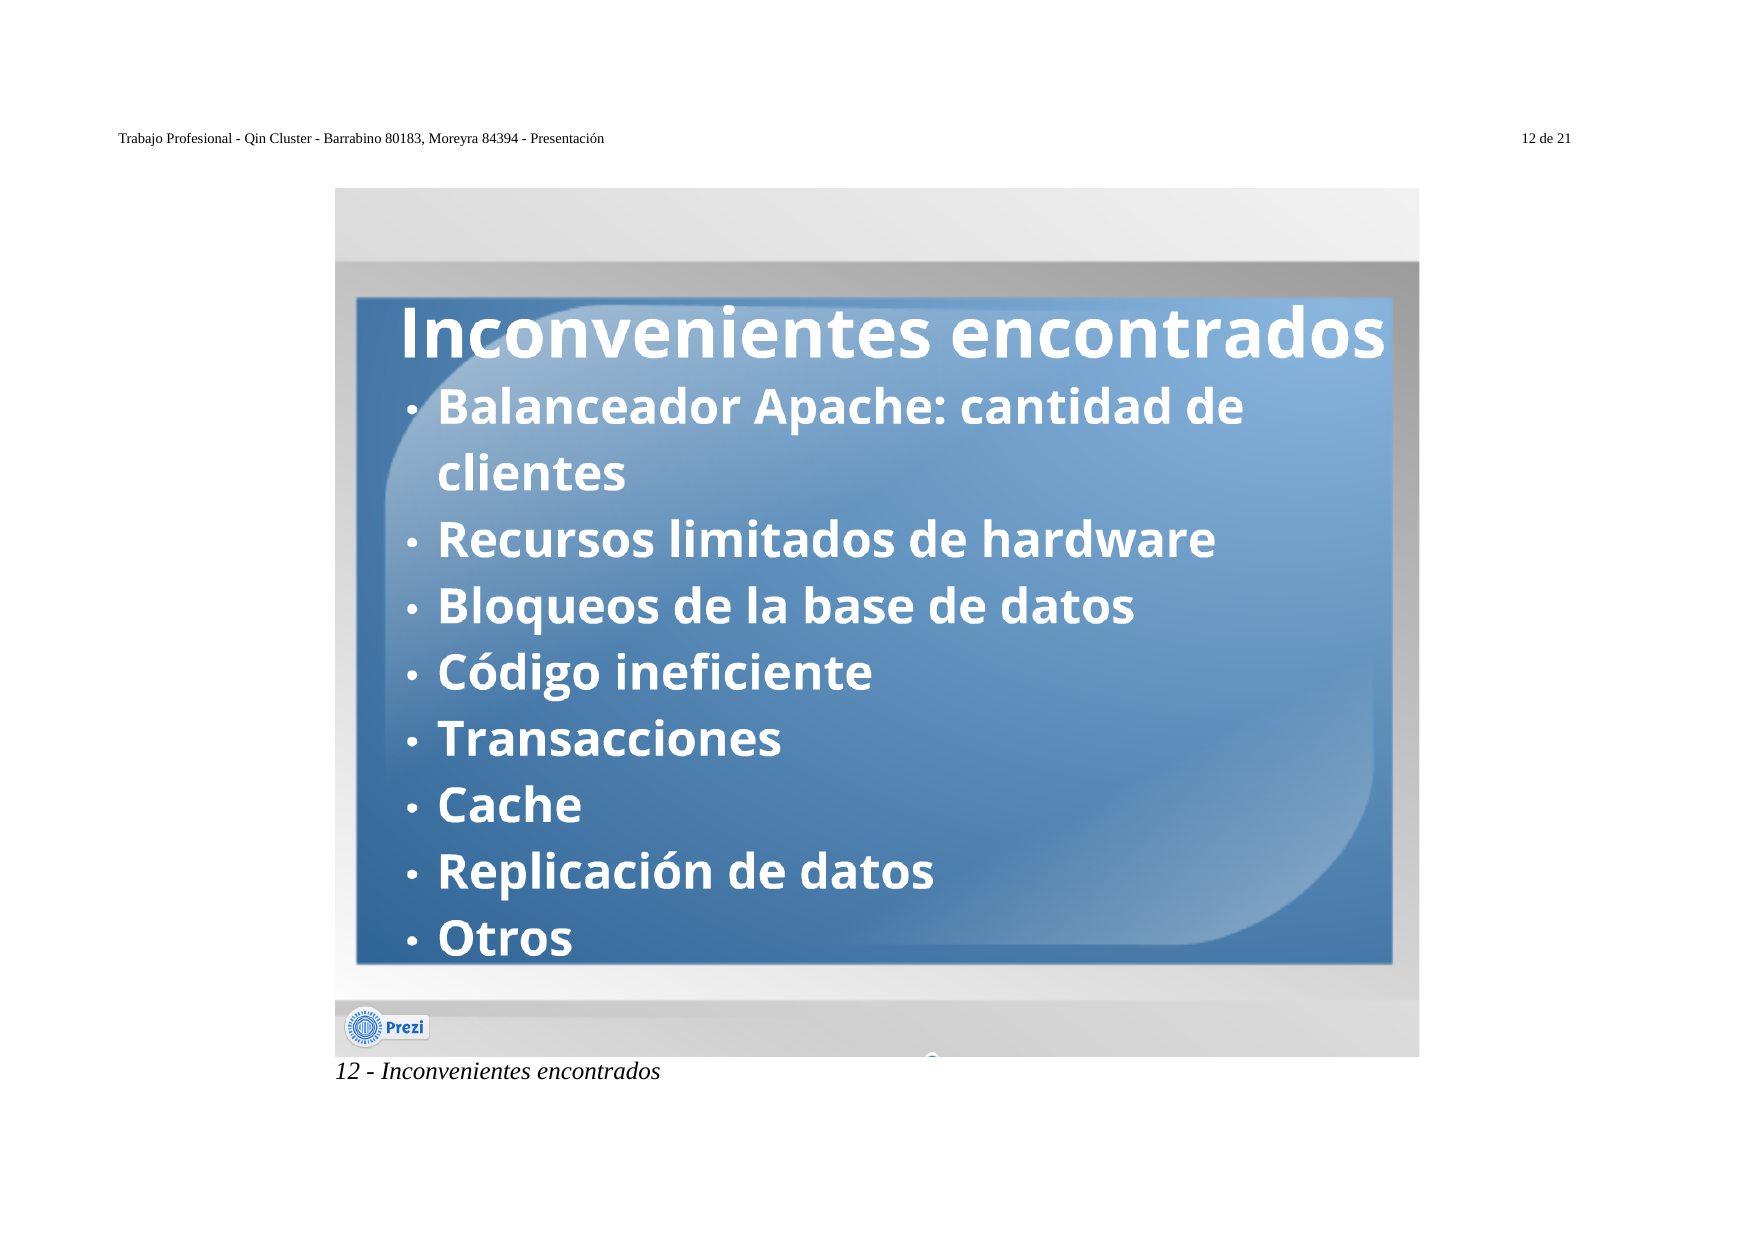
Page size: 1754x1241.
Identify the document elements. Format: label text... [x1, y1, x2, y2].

picture [335, 188, 1420, 1057]
text 12 - Inconvenientes encontrados [335, 1057, 1419, 1085]
